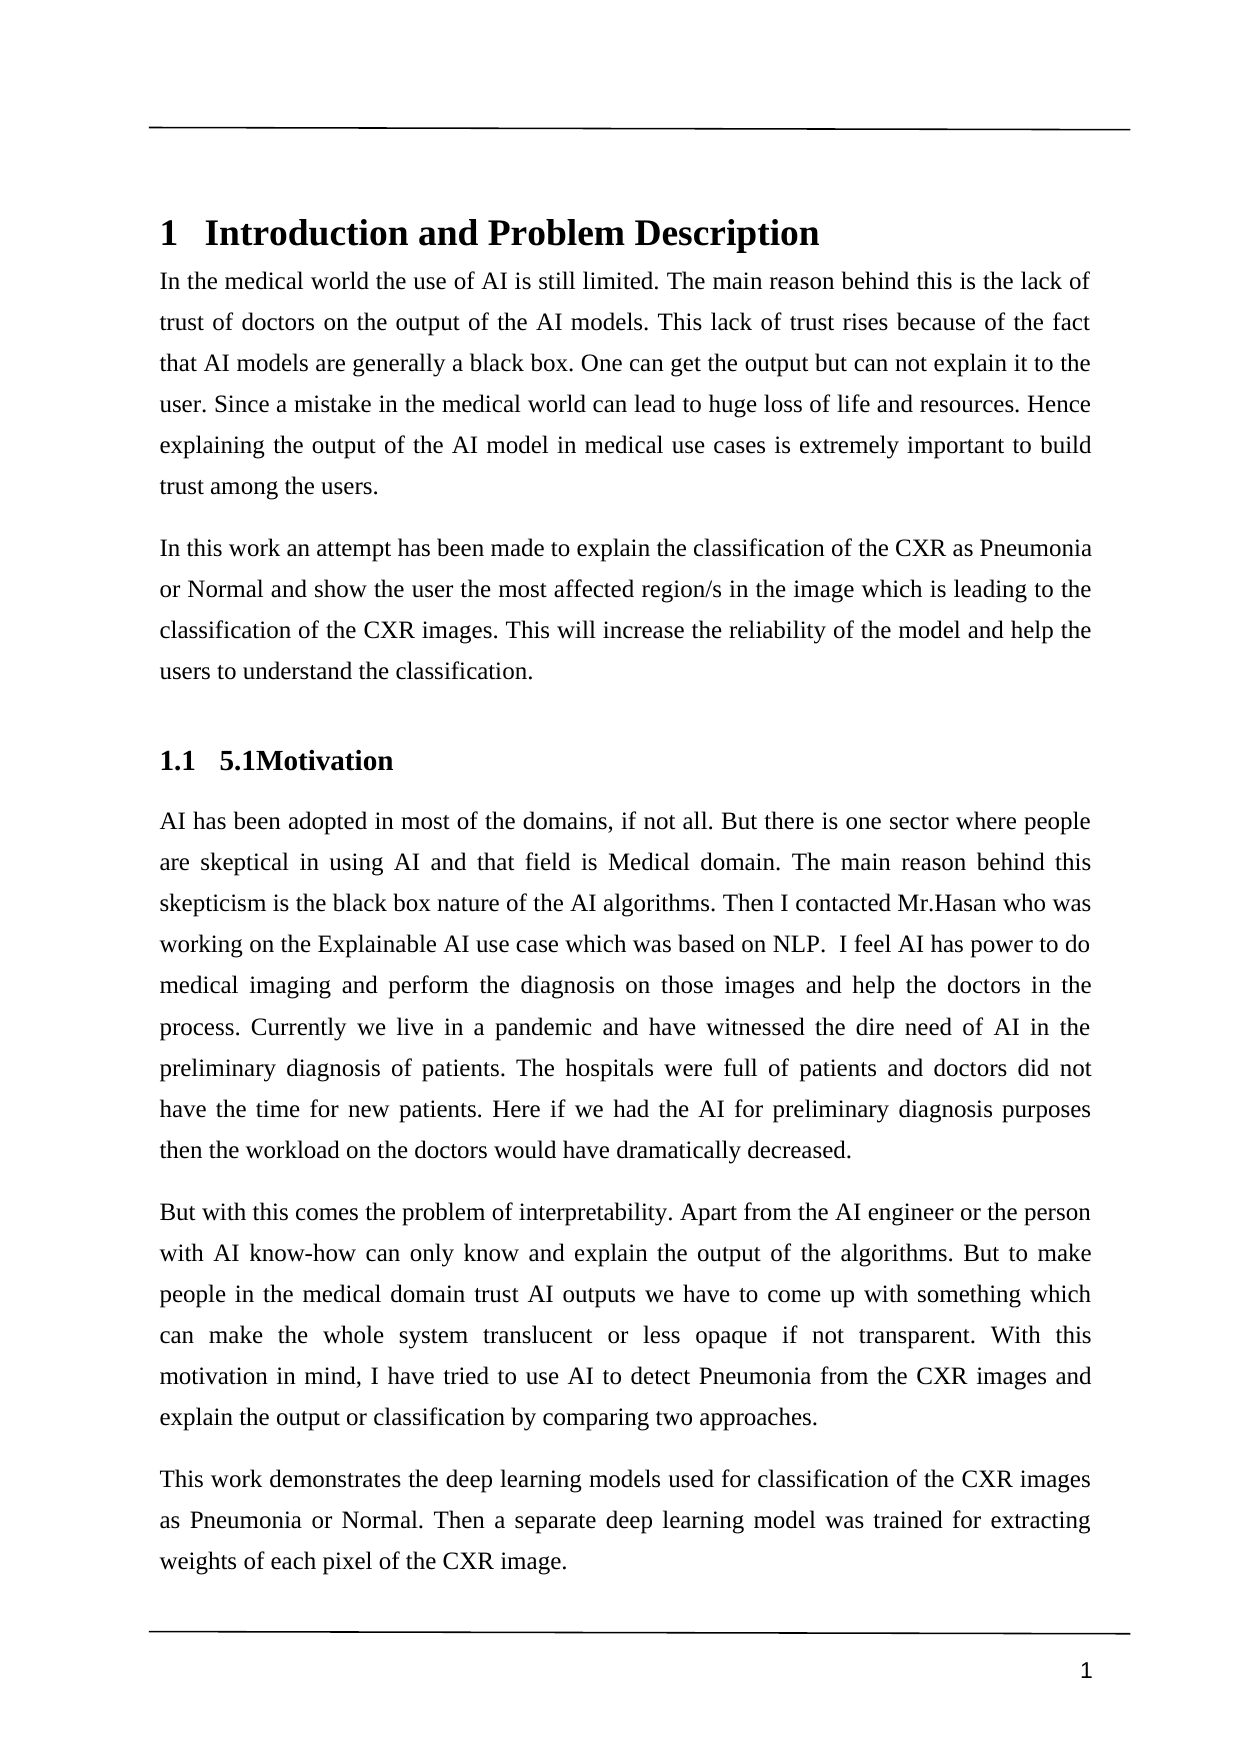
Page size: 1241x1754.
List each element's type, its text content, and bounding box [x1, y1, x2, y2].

subtitle 5.1Motivation [159, 743, 1092, 776]
subtitle AI has been adopted in most of the domains, if not all. But there is one sector where people are skeptical in using AI and that field is Medical domain. The main reason behind this skepticism is the black box nature of the AI algorithms. Then I contacted Mr.Hasan who was working on the Explainable AI use case which was based on NLP. I feel AI has power to do medical imaging and perform the diagnosis on those images and help the doctors in the process. Currently we live in a pandemic and have witnessed the dire need of AI in the preliminary diagnosis of patients. The hospitals were full of patients and doctors did not have the time for new patients. Here if we had the AI for preliminary diagnosis purposes then the workload on the doctors would have dramatically decreased. [159, 806, 1092, 1163]
subtitle But with this comes the problem of interpretability. Apart from the AI engineer or the person with AI know-how can only know and explain the output of the algorithms. But to make people in the medical domain trust AI outputs we have to come up with something which can make the whole system translucent or less opaque if not transparent. With this motivation in mind, I have tried to use AI to detect Pneumonia from the CXR images and explain the output or classification by comparing two approaches. [159, 1197, 1092, 1431]
text In the medical world the use of AI is still limited. The main reason behind this is the lack of trust of doctors on the output of the AI models. This lack of trust rises because of the fact that AI models are generally a black box. One can get the output but can not explain it to the user. Since a mistake in the medical world can lead to huge loss of life and resources. Hence explaining the output of the AI model in medical use cases is extremely important to build trust among the users. [159, 266, 1092, 500]
subtitle Introduction and Problem Description [159, 210, 1092, 253]
text This work demonstrates the deep learning models used for classification of the CXR images as Pneumonia or Normal. Then a separate deep learning model was trained for extracting weights of each pixel of the CXR image. [159, 1464, 1092, 1574]
text In this work an attempt has been made to explain the classification of the CXR as Pneumonia or Normal and show the user the most affected region/s in the image which is leading to the classification of the CXR images. This will increase the reliability of the model and help the users to understand the classification. [159, 533, 1092, 685]
